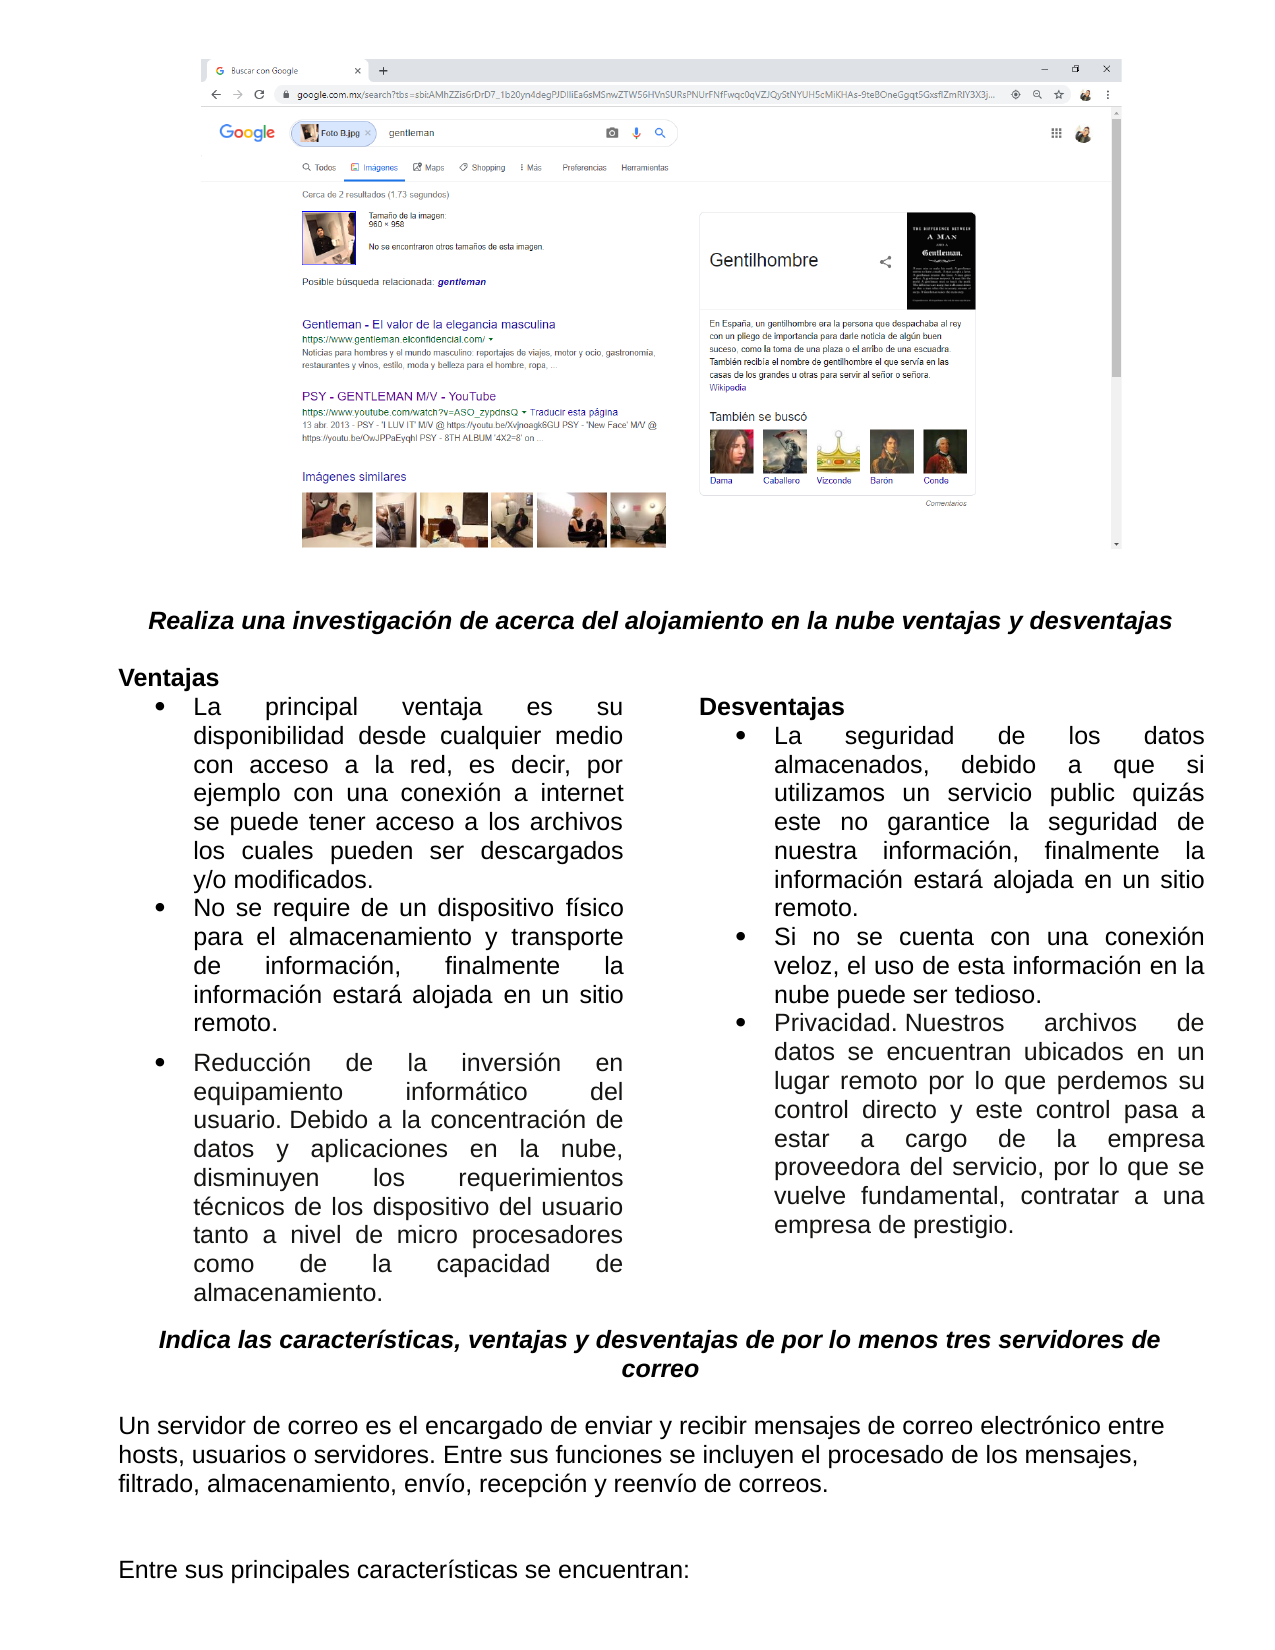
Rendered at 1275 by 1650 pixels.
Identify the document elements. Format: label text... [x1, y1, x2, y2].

list Reducción de la inversión en equipamiento informático del usuario. Debido a la concentración de datos y aplicaciones en la nube, disminuyen los requerimientos técnicos de los dispositivo del usuario tanto a nivel de micro procesadores como de la capacidad de almacenamiento. [156, 1048, 624, 1306]
list No se require de un dispositivo físico para el almacenamiento y transporte de información, finalmente la información estará alojada en un sitio remoto. [156, 893, 624, 1037]
list La seguridad de los datos almacenados, debido a que si utilizamos un servicio public quizás este no garantice la seguridad de nuestra información, finalmente la información estará alojada en un sitio remoto. [736, 721, 1205, 922]
list Privacidad. Nuestros archivos de datos se encuentran ubicados en un lugar remoto por lo que perdemos su control directo y este control pasa a estar a cargo de la empresa proveedora del servicio, por lo que se vuelve fundamental, contratar a una empresa de prestigio. [736, 1008, 1205, 1238]
text Entre sus principales características se encuentran: [118, 1555, 1205, 1583]
text Desventajas [699, 692, 1205, 721]
text Ventajas [118, 663, 624, 692]
text Un servidor de correo es el encargado de enviar y recibir mensajes de correo electrónico entre hosts, usuarios o servidores. Entre sus funciones se incluyen el procesado de los mensajes, filtrado, almacenamiento, envío, recepción y reenvío de correos. [118, 1411, 1205, 1497]
list Si no se cuenta con una conexión veloz, el uso de esta información en la nube puede ser tedioso. [736, 922, 1205, 1008]
text Indica las características, ventajas y desventajas de por lo menos tres servidores de correo [118, 1325, 1205, 1382]
list La principal ventaja es su disponibilidad desde cualquier medio con acceso a la red, es decir, por ejemplo con una conexión a internet se puede tener acceso a los archivos los cuales pueden ser descargados y/o modificados. [156, 692, 624, 893]
text Realiza una investigación de acerca del alojamiento en la nube ventajas y desventajas [118, 606, 1205, 634]
